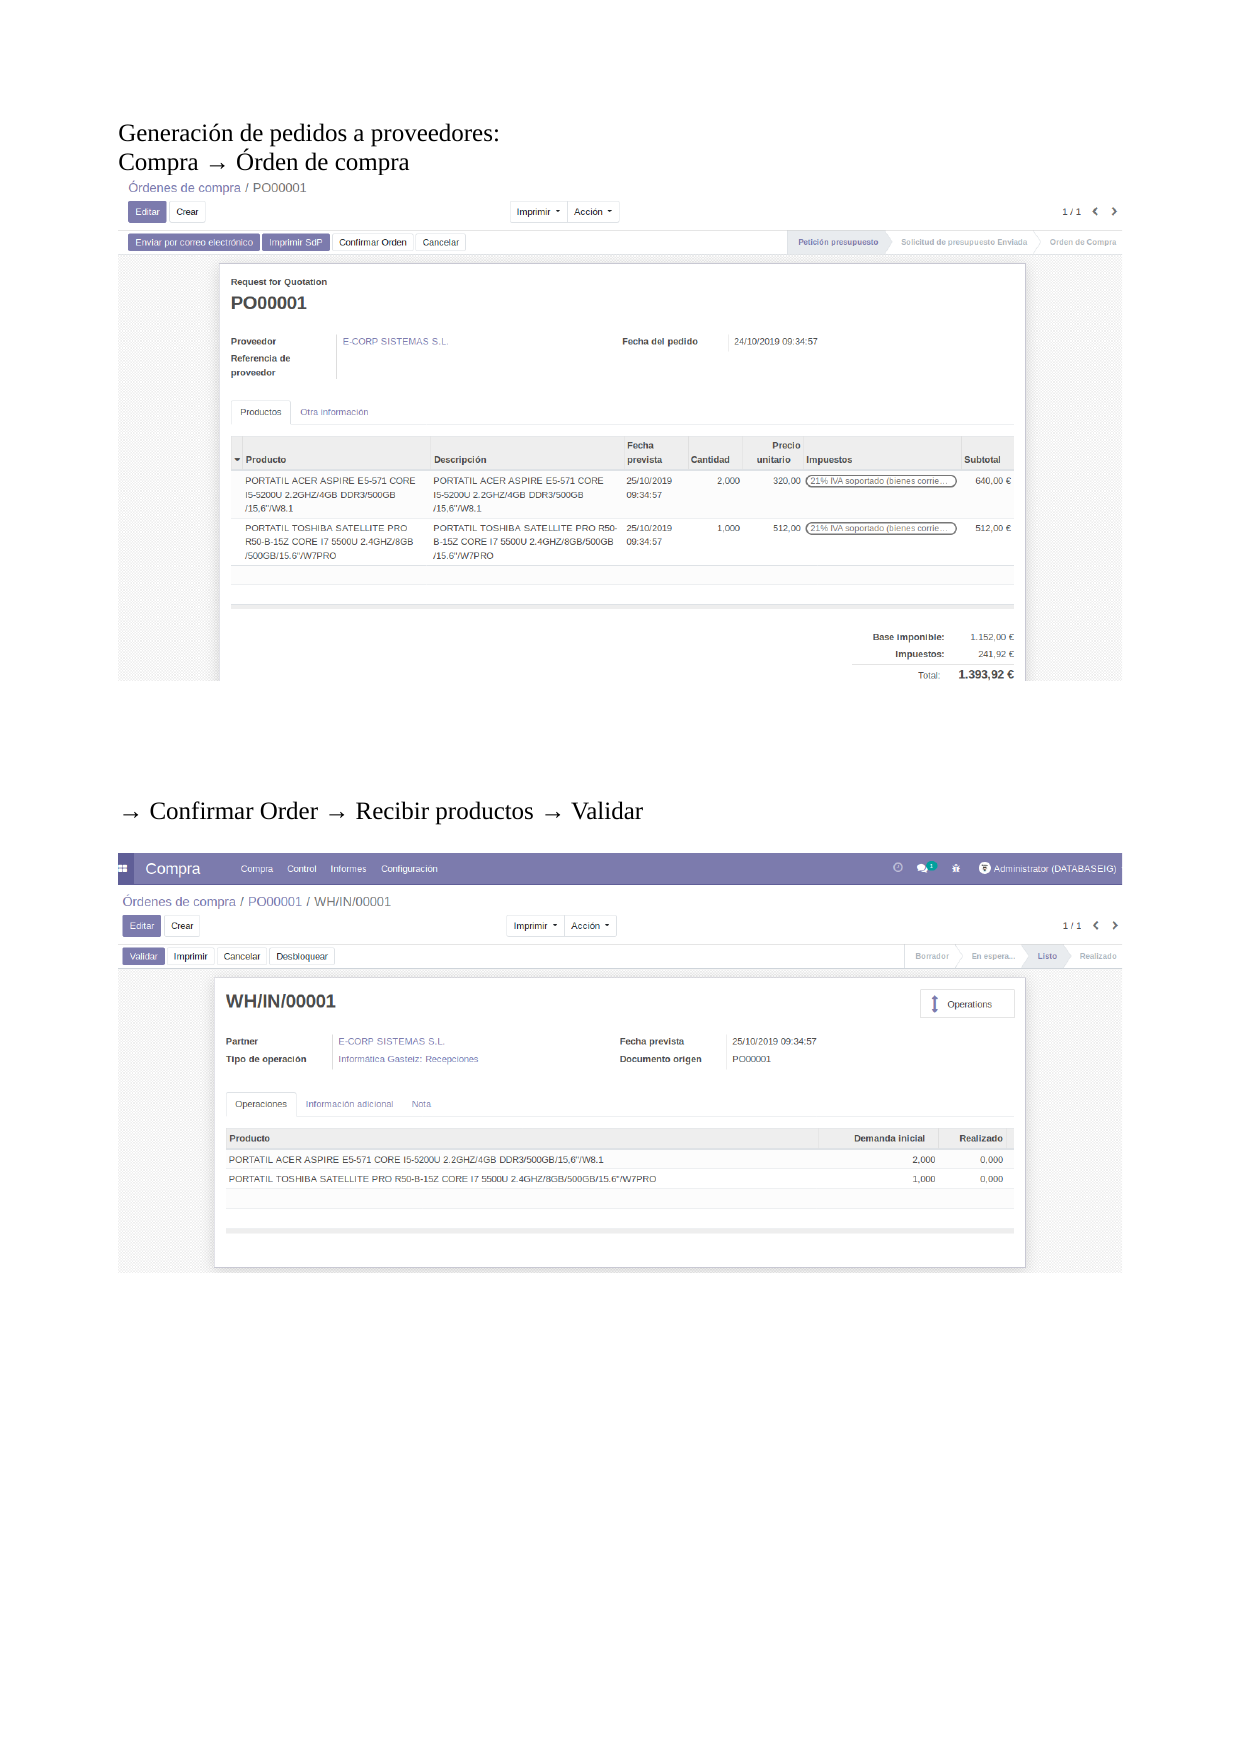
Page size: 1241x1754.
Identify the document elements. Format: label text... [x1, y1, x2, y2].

picture [118, 175, 1123, 681]
text Compra → Órden de compra [118, 147, 1122, 175]
text Generación de pedidos a proveedores: [118, 118, 1122, 147]
text → Confirmar Order → Recibir productos → Validar [118, 796, 1122, 825]
picture [118, 853, 1123, 1273]
